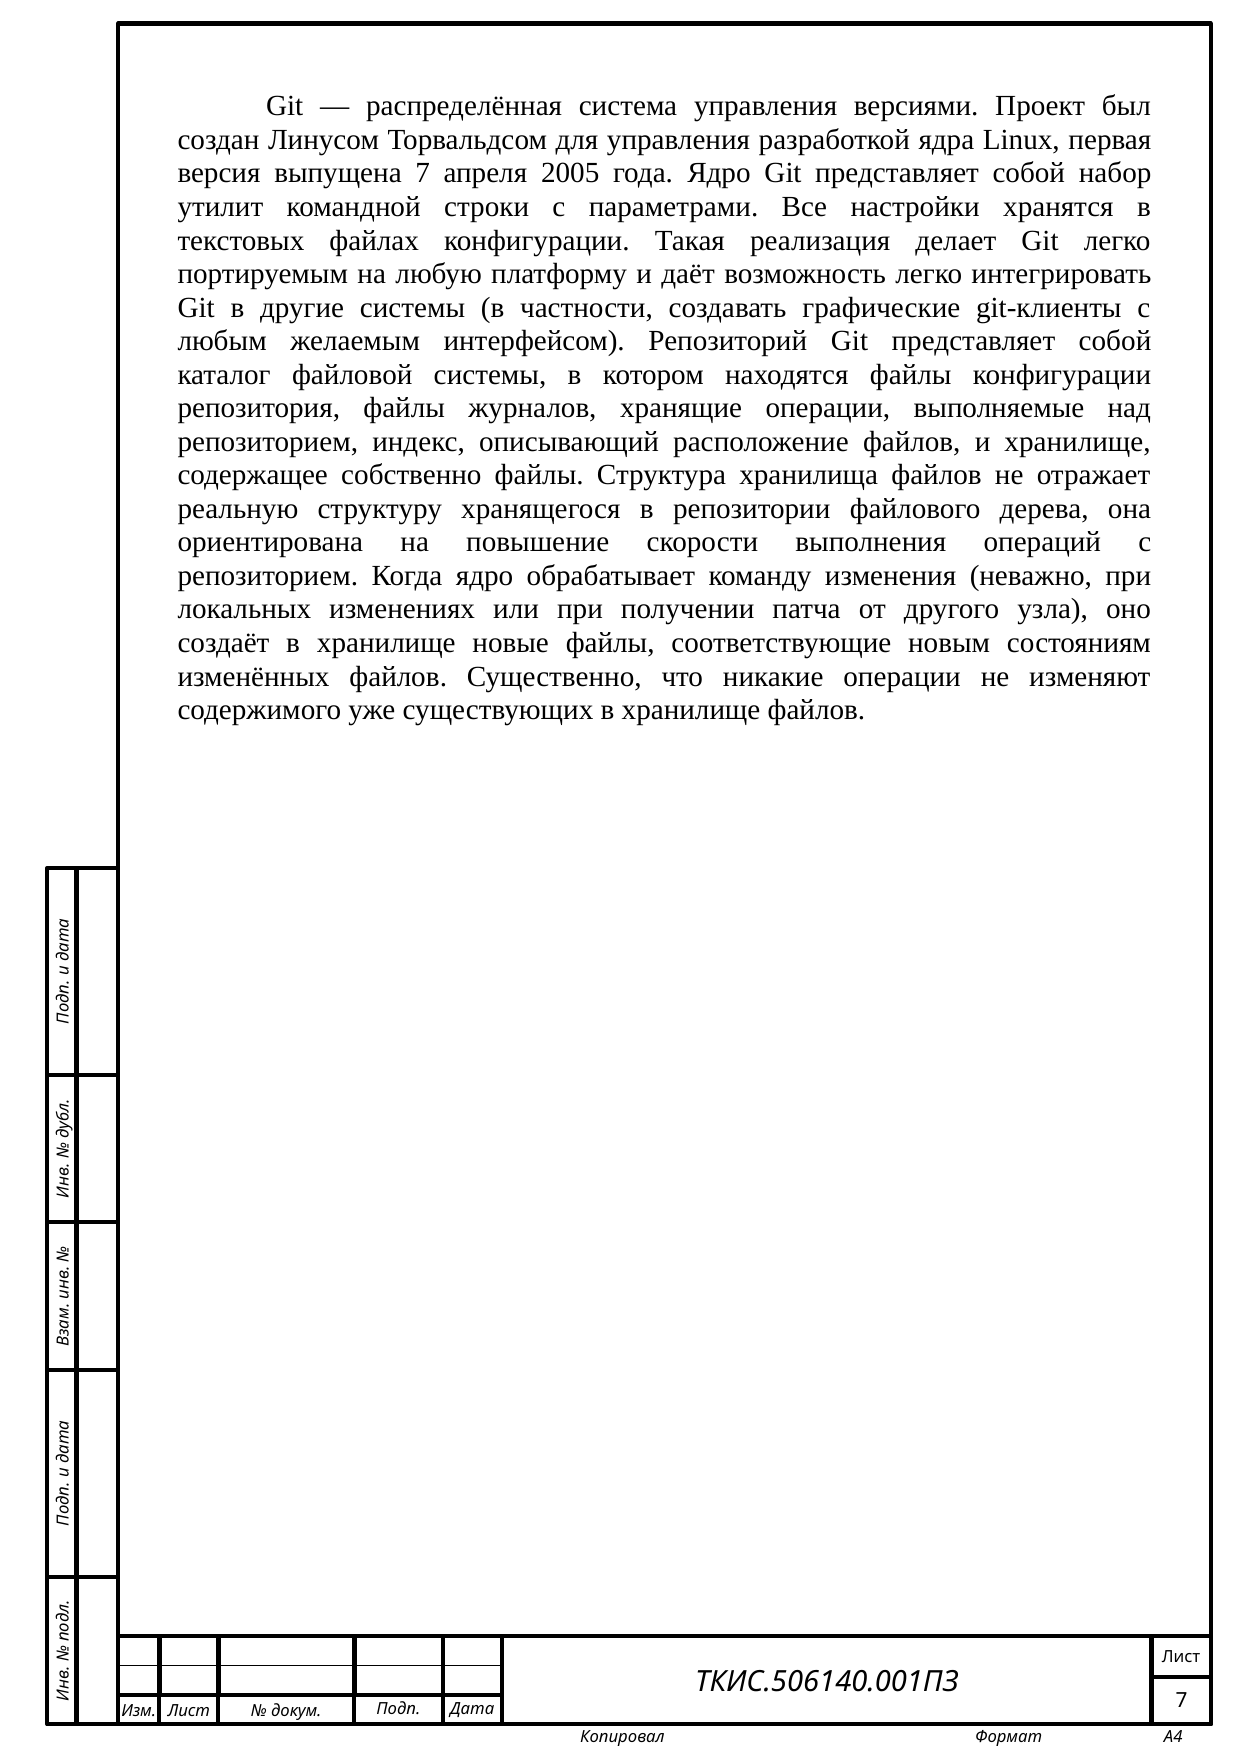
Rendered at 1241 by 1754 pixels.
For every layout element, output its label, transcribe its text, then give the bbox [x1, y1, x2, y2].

text Git — распределённая система управления версиями. Проект был создан Линусом Торвальдсом для управления разработкой ядра Linux, первая версия выпущена 7 апреля 2005 года. Ядро Git представляет собой набор утилит командной строки с параметрами. Все настройки хранятся в текстовых файлах конфигурации. Такая реализация делает Git легко портируемым на любую платформу и даёт возможность легко интегрировать Git в другие системы (в частности, создавать графические git-клиенты с любым желаемым интерфейсом). Репозиторий Git представляет собой каталог файловой системы, в котором находятся файлы конфигурации репозитория, файлы журналов, хранящие операции, выполняемые над репозиторием, индекс, описывающий расположение файлов, и хранилище, содержащее собственно файлы. Структура хранилища файлов не отражает реальную структуру хранящегося в репозитории файлового дерева, она ориентирована на повышение скорости выполнения операций с репозиторием. Когда ядро обрабатывает команду изменения (неважно, при локальных изменениях или при получении патча от другого узла), оно создаёт в хранилище новые файлы, соответствующие новым состояниям изменённых файлов. Существенно, что никакие операции не изменяют содержимого уже существующих в хранилище файлов. [177, 88, 1152, 726]
